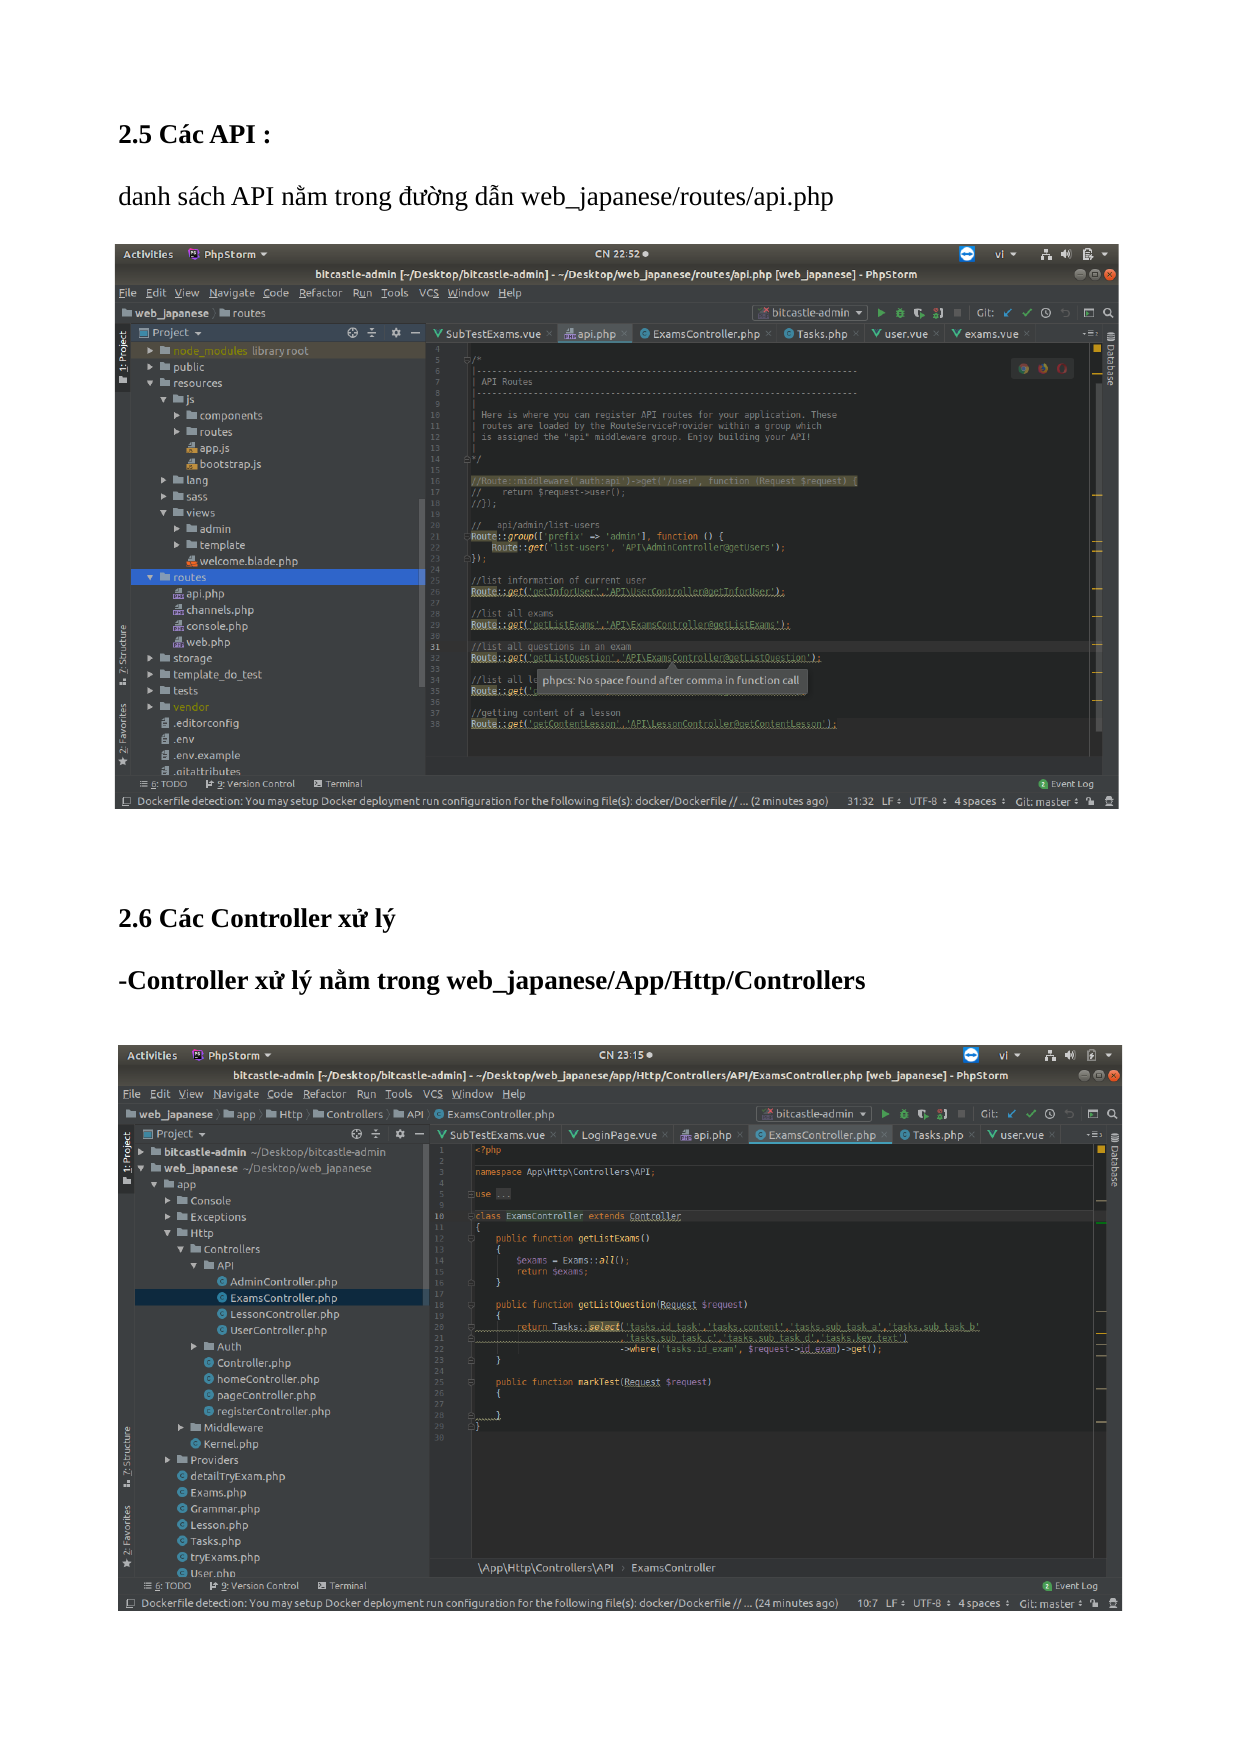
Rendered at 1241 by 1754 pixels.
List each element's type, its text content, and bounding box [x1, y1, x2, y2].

text 2.6 Các Controller xử lý [118, 902, 1122, 933]
text danh sách API nằm trong đường dẫn web_japanese/routes/api.php [118, 180, 1122, 212]
text 2.5 Các API : [118, 118, 1122, 149]
picture [118, 1045, 1123, 1611]
picture [114, 244, 1119, 809]
text -Controller xử lý nằm trong web_japanese/App/Http/Controllers [118, 933, 1122, 995]
